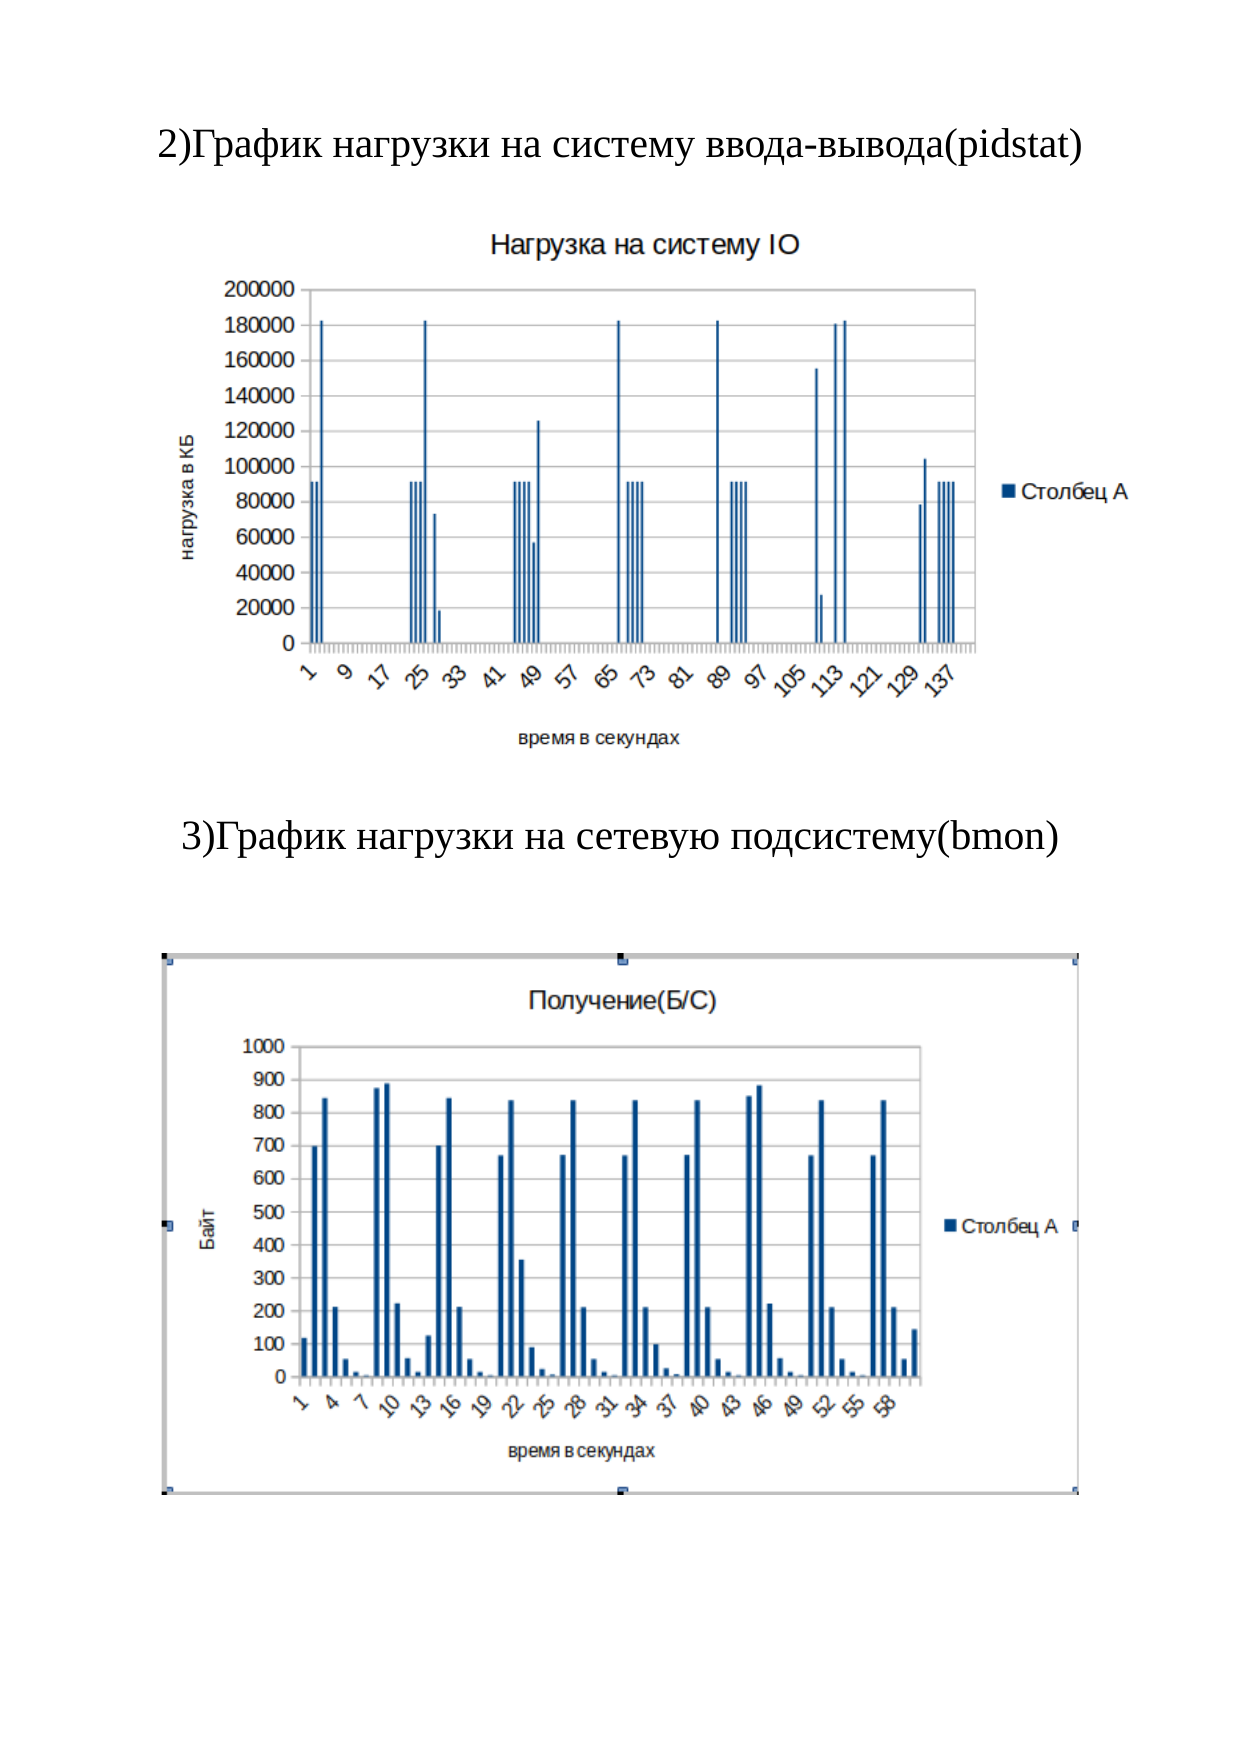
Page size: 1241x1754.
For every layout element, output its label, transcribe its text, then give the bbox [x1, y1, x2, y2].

picture [161, 953, 1079, 1495]
text 3)График нагрузки на сетевую подсистему(bmon) [118, 810, 1122, 858]
text 2)График нагрузки на систему ввода-вывода(pidstat) [118, 118, 1122, 166]
picture [144, 205, 1149, 763]
